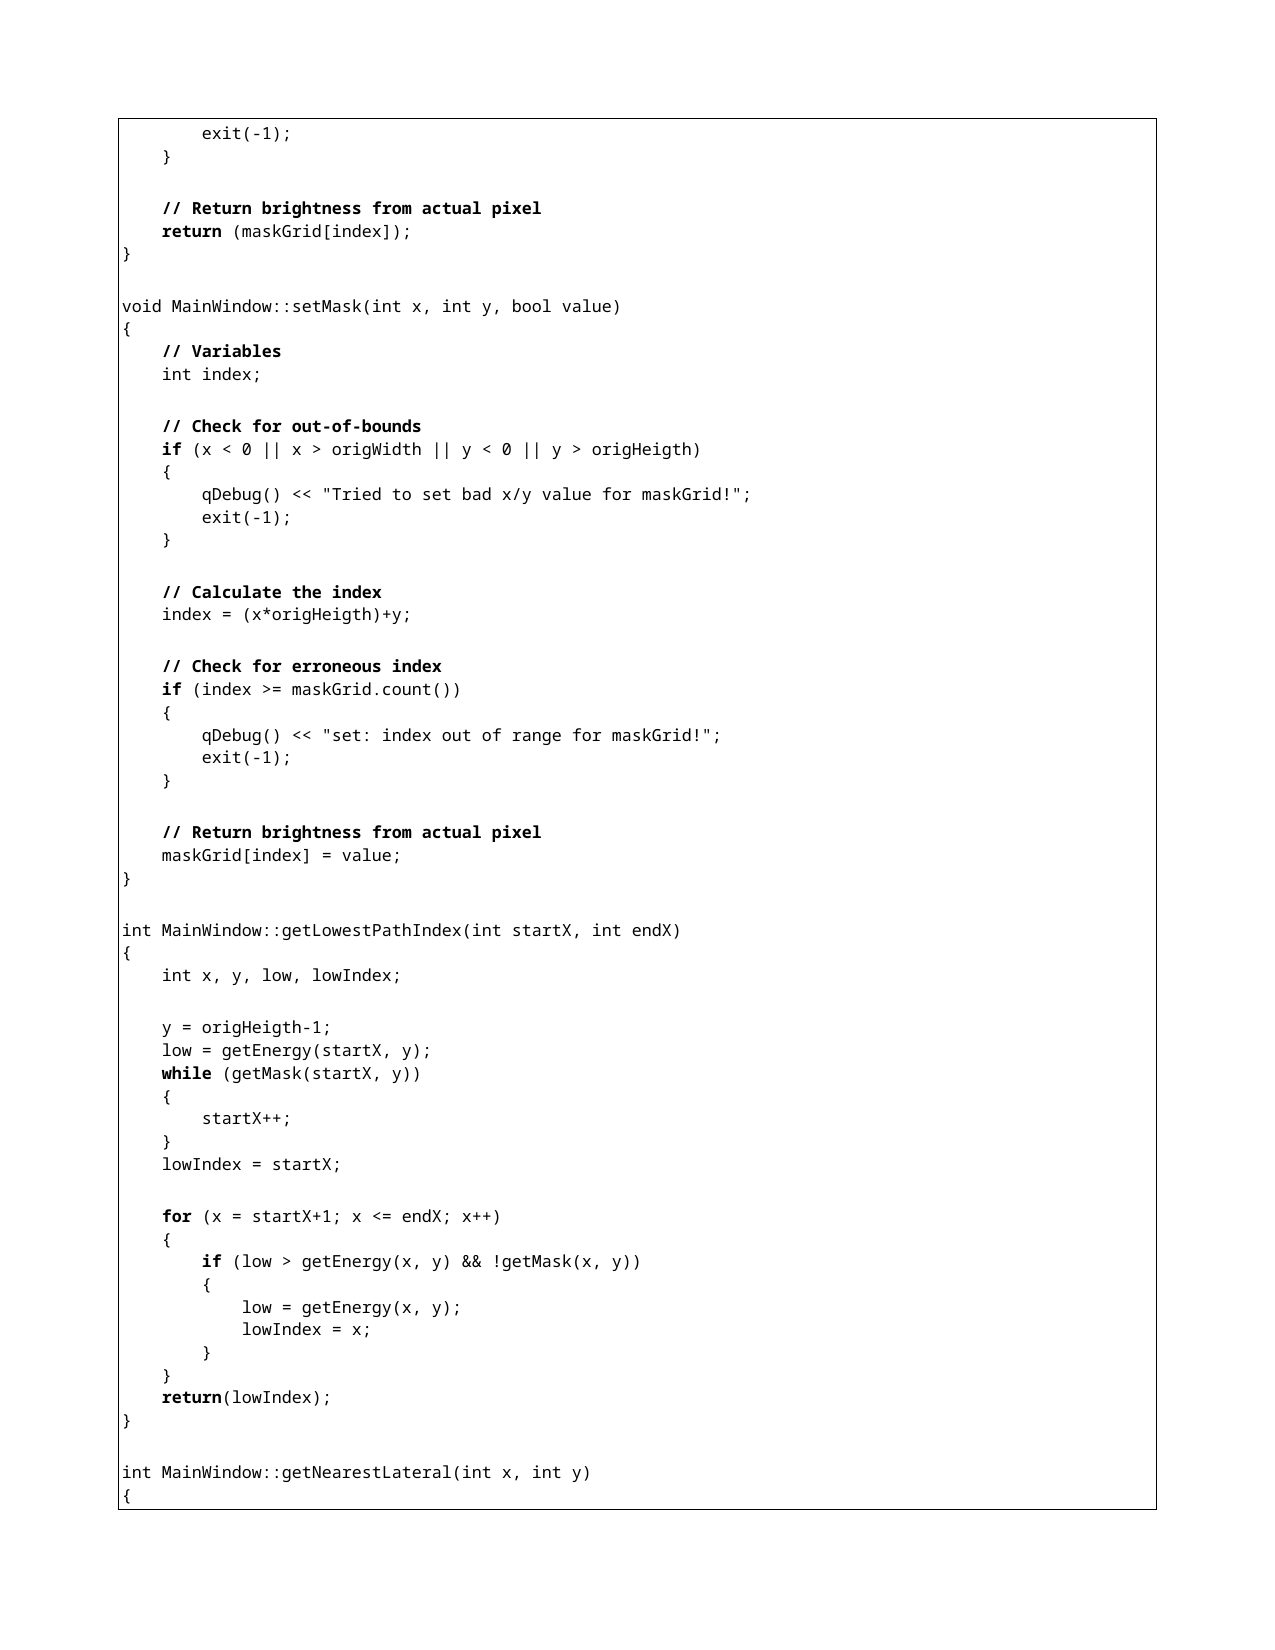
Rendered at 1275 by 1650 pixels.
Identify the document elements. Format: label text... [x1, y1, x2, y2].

text void MainWindow::setMask(int x, int y, bool value) [119, 291, 1156, 313]
text { [119, 1081, 1156, 1103]
text exit(-1); [119, 502, 1156, 524]
text } [119, 1126, 1156, 1149]
text { [119, 938, 1156, 960]
text { [119, 1224, 1156, 1246]
text // Return brightness from actual pixel [119, 817, 1156, 840]
text } [119, 238, 1156, 265]
text int MainWindow::getNearestLateral(int x, int y) [119, 1457, 1156, 1480]
text exit(-1); [119, 119, 1156, 141]
text } [119, 524, 1156, 551]
text // Check for out-of-bounds [119, 411, 1156, 434]
text // Check for erroneous index [119, 652, 1156, 674]
text { [119, 1269, 1156, 1292]
text while (getMask(startX, y)) [119, 1058, 1156, 1081]
text { [119, 697, 1156, 720]
text startX++; [119, 1103, 1156, 1126]
text } [119, 1405, 1156, 1432]
text { [119, 456, 1156, 479]
text } [119, 765, 1156, 791]
text { [119, 313, 1156, 336]
text // Calculate the index [119, 577, 1156, 599]
text return(lowIndex); [119, 1383, 1156, 1405]
text } [119, 141, 1156, 167]
text // Variables [119, 336, 1156, 359]
text lowIndex = startX; [119, 1149, 1156, 1175]
text qDebug() << "Tried to set bad x/y value for maskGrid!"; [119, 479, 1156, 502]
text // Return brightness from actual pixel [119, 193, 1156, 216]
text low = getEnergy(x, y); [119, 1292, 1156, 1314]
text if (x < 0 || x > origWidth || y < 0 || y > origHeigth) [119, 434, 1156, 456]
text } [119, 1360, 1156, 1383]
text return (maskGrid[index]); [119, 216, 1156, 238]
text exit(-1); [119, 742, 1156, 765]
text } [119, 1337, 1156, 1360]
text lowIndex = x; [119, 1314, 1156, 1337]
text if (index >= maskGrid.count()) [119, 674, 1156, 697]
text if (low > getEnergy(x, y) && !getMask(x, y)) [119, 1246, 1156, 1269]
text maskGrid[index] = value; [119, 840, 1156, 863]
text index = (x*origHeigth)+y; [119, 599, 1156, 626]
text low = getEnergy(startX, y); [119, 1035, 1156, 1058]
text for (x = startX+1; x <= endX; x++) [119, 1201, 1156, 1224]
text int x, y, low, lowIndex; [119, 960, 1156, 987]
text { [119, 1480, 1156, 1509]
text y = origHeigth-1; [119, 1012, 1156, 1035]
text qDebug() << "set: index out of range for maskGrid!"; [119, 720, 1156, 742]
text int MainWindow::getLowestPathIndex(int startX, int endX) [119, 915, 1156, 938]
text } [119, 863, 1156, 889]
text int index; [119, 359, 1156, 385]
